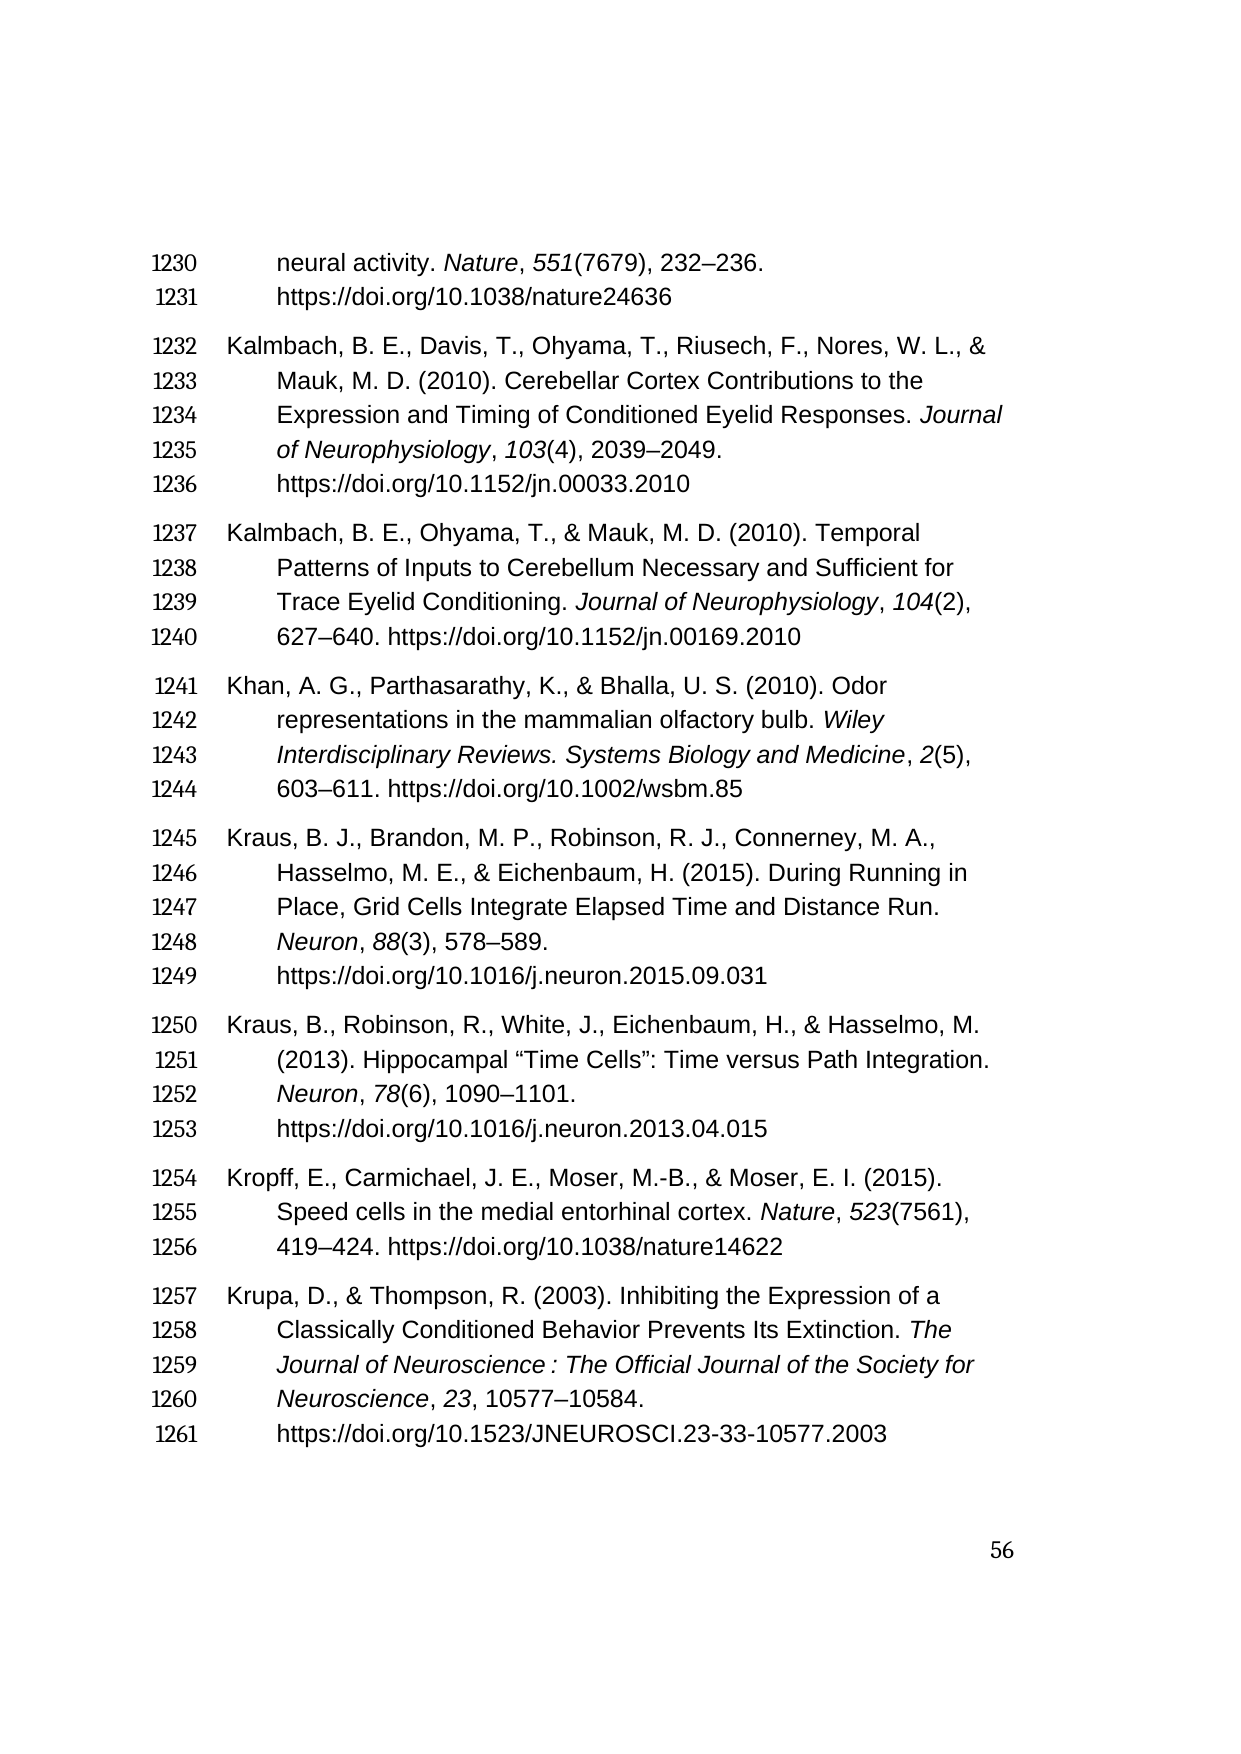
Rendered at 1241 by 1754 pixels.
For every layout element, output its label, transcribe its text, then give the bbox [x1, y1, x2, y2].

text Kalmbach, B. E., Davis, T., Ohyama, T., Riusech, F., Nores, W. L., & Mauk, M. D. (2010). Cerebellar Cortex Contributions to the Expression and Timing of Conditioned Eyelid Responses. Journal of Neurophysiology, 103(4), 2039–2049. https://doi.org/10.1152/jn.00033.2010 [226, 331, 1014, 498]
text Kalmbach, B. E., Ohyama, T., & Mauk, M. D. (2010). Temporal Patterns of Inputs to Cerebellum Necessary and Sufficient for Trace Eyelid Conditioning. Journal of Neurophysiology, 104(2), 627–640. https://doi.org/10.1152/jn.00169.2010 [226, 518, 1014, 650]
text Kraus, B. J., Brandon, M. P., Robinson, R. J., Connerney, M. A., Hasselmo, M. E., & Eichenbaum, H. (2015). During Running in Place, Grid Cells Integrate Elapsed Time and Distance Run. Neuron, 88(3), 578–589. https://doi.org/10.1016/j.neuron.2015.09.031 [226, 823, 1014, 990]
text Krupa, D., & Thompson, R. (2003). Inhibiting the Expression of a Classically Conditioned Behavior Prevents Its Extinction. The Journal of Neuroscience : The Official Journal of the Society for Neuroscience, 23, 10577–10584. https://doi.org/10.1523/JNEUROSCI.23-33-10577.2003 [226, 1281, 1014, 1447]
text neural activity. Nature, 551(7679), 232–236. https://doi.org/10.1038/nature24636 [226, 248, 1014, 311]
text Kropff, E., Carmichael, J. E., Moser, M.-B., & Moser, E. I. (2015). Speed cells in the medial entorhinal cortex. Nature, 523(7561), 419–424. https://doi.org/10.1038/nature14622 [226, 1163, 1014, 1260]
text Khan, A. G., Parthasarathy, K., & Bhalla, U. S. (2010). Odor representations in the mammalian olfactory bulb. Wiley Interdisciplinary Reviews. Systems Biology and Medicine, 2(5), 603–611. https://doi.org/10.1002/wsbm.85 [226, 671, 1014, 803]
text Kraus, B., Robinson, R., White, J., Eichenbaum, H., & Hasselmo, M. (2013). Hippocampal “Time Cells”: Time versus Path Integration. Neuron, 78(6), 1090–1101. https://doi.org/10.1016/j.neuron.2013.04.015 [226, 1010, 1014, 1142]
